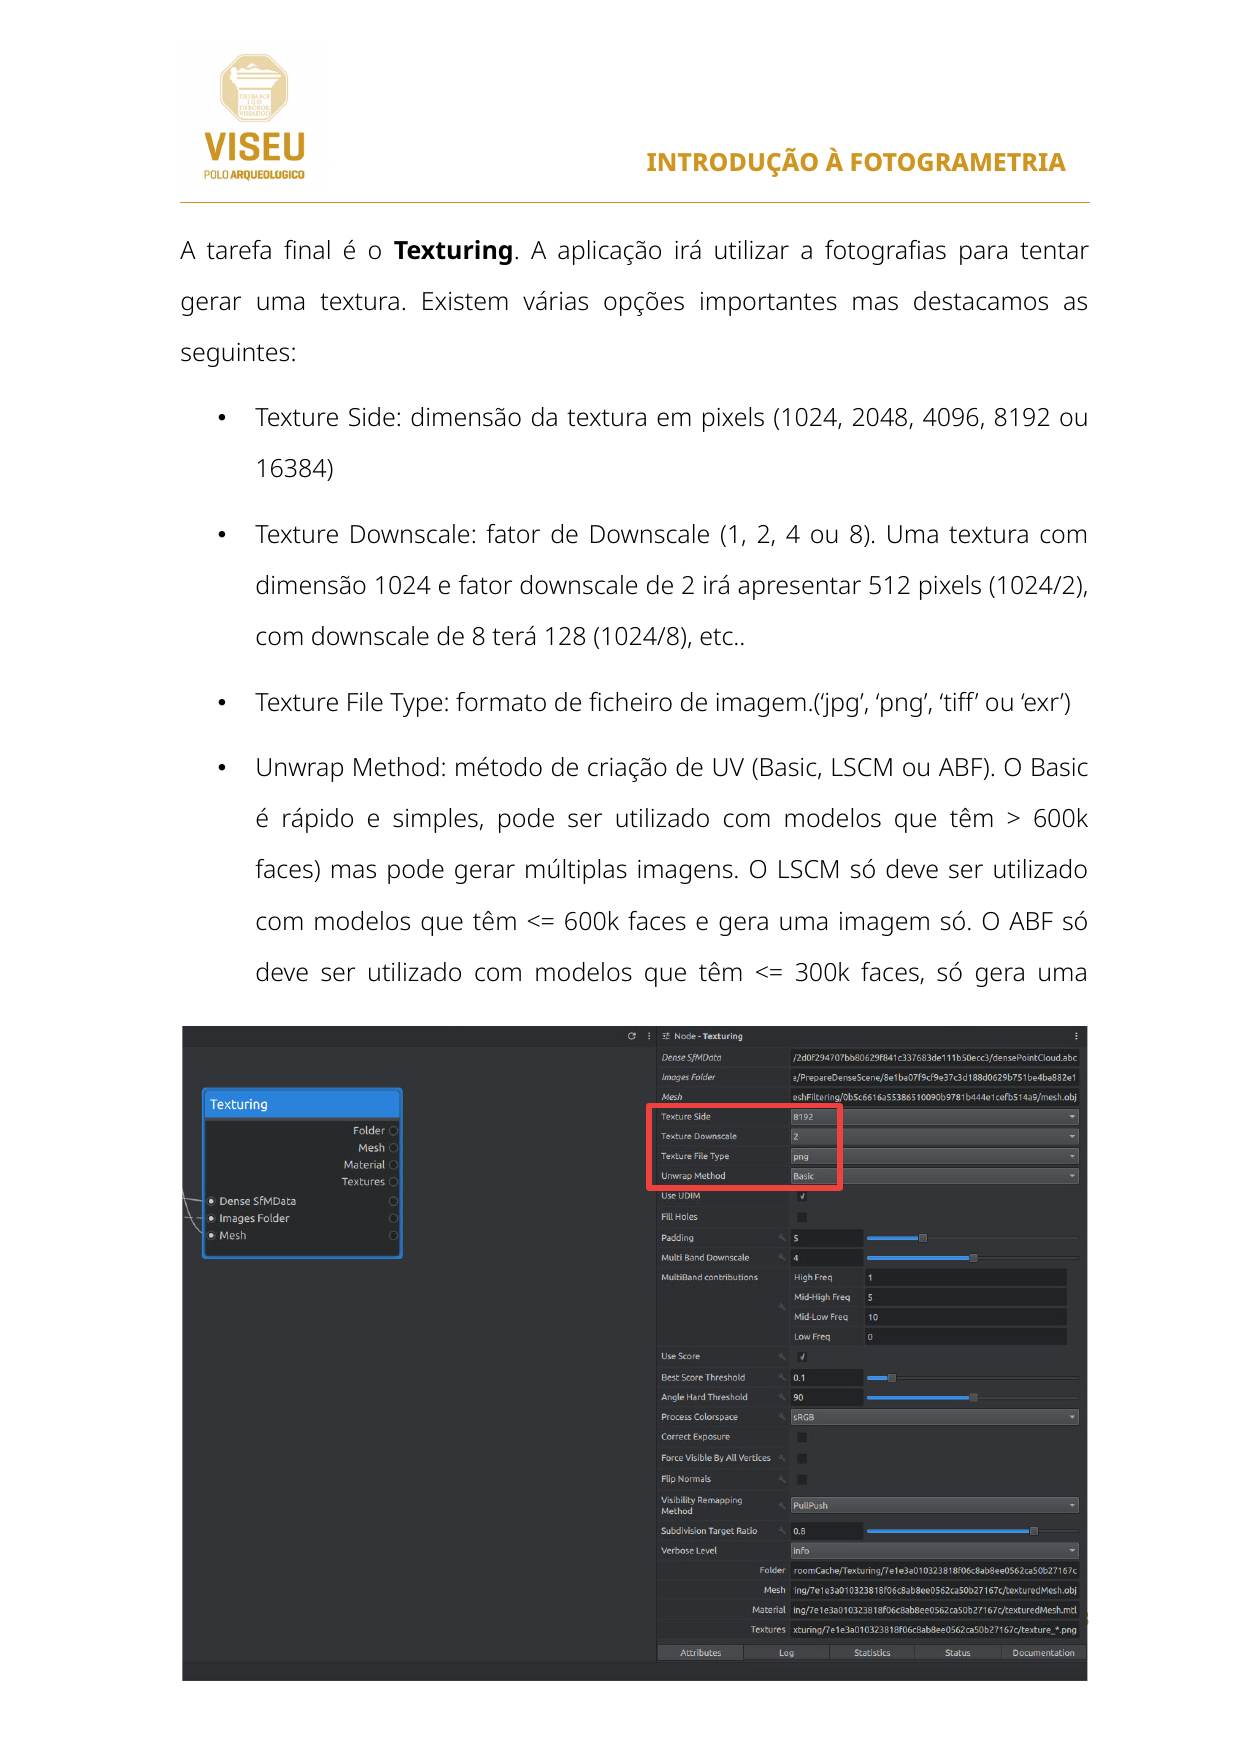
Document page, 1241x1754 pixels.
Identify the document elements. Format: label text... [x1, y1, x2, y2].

picture [182, 1026, 1088, 1681]
list Unwrap Method: método de criação de UV (Basic, LSCM ou ABF). O Basic é rápido e simples, pode ser utilizado com modelos que têm > 600k faces) mas pode gerar múltiplas imagens. O LSCM só deve ser utilizado com modelos que têm <= 600k faces e gera uma imagem só. O ABF só deve ser utilizado com modelos que têm <= 300k faces, só gera uma [218, 750, 1090, 988]
list Texture File Type: formato de ficheiro de imagem.(‘jpg’, ‘png’, ‘tiff’ ou ‘exr’) [218, 684, 1090, 718]
list Texture Downscale: fator de Downscale (1, 2, 4 ou 8). Uma textura com dimensão 1024 e fator downscale de 2 irá apresentar 512 pixels (1024/2), com downscale de 8 terá 128 (1024/8), etc.. [218, 517, 1090, 653]
list Texture Side: dimensão da textura em pixels (1024, 2048, 4096, 8192 ou 16384) [218, 400, 1090, 485]
text A tarefa final é o Texturing. A aplicação irá utilizar a fotografias para tentar gerar uma textura. Existem várias opções importantes mas destacamos as seguintes: [180, 232, 1090, 368]
